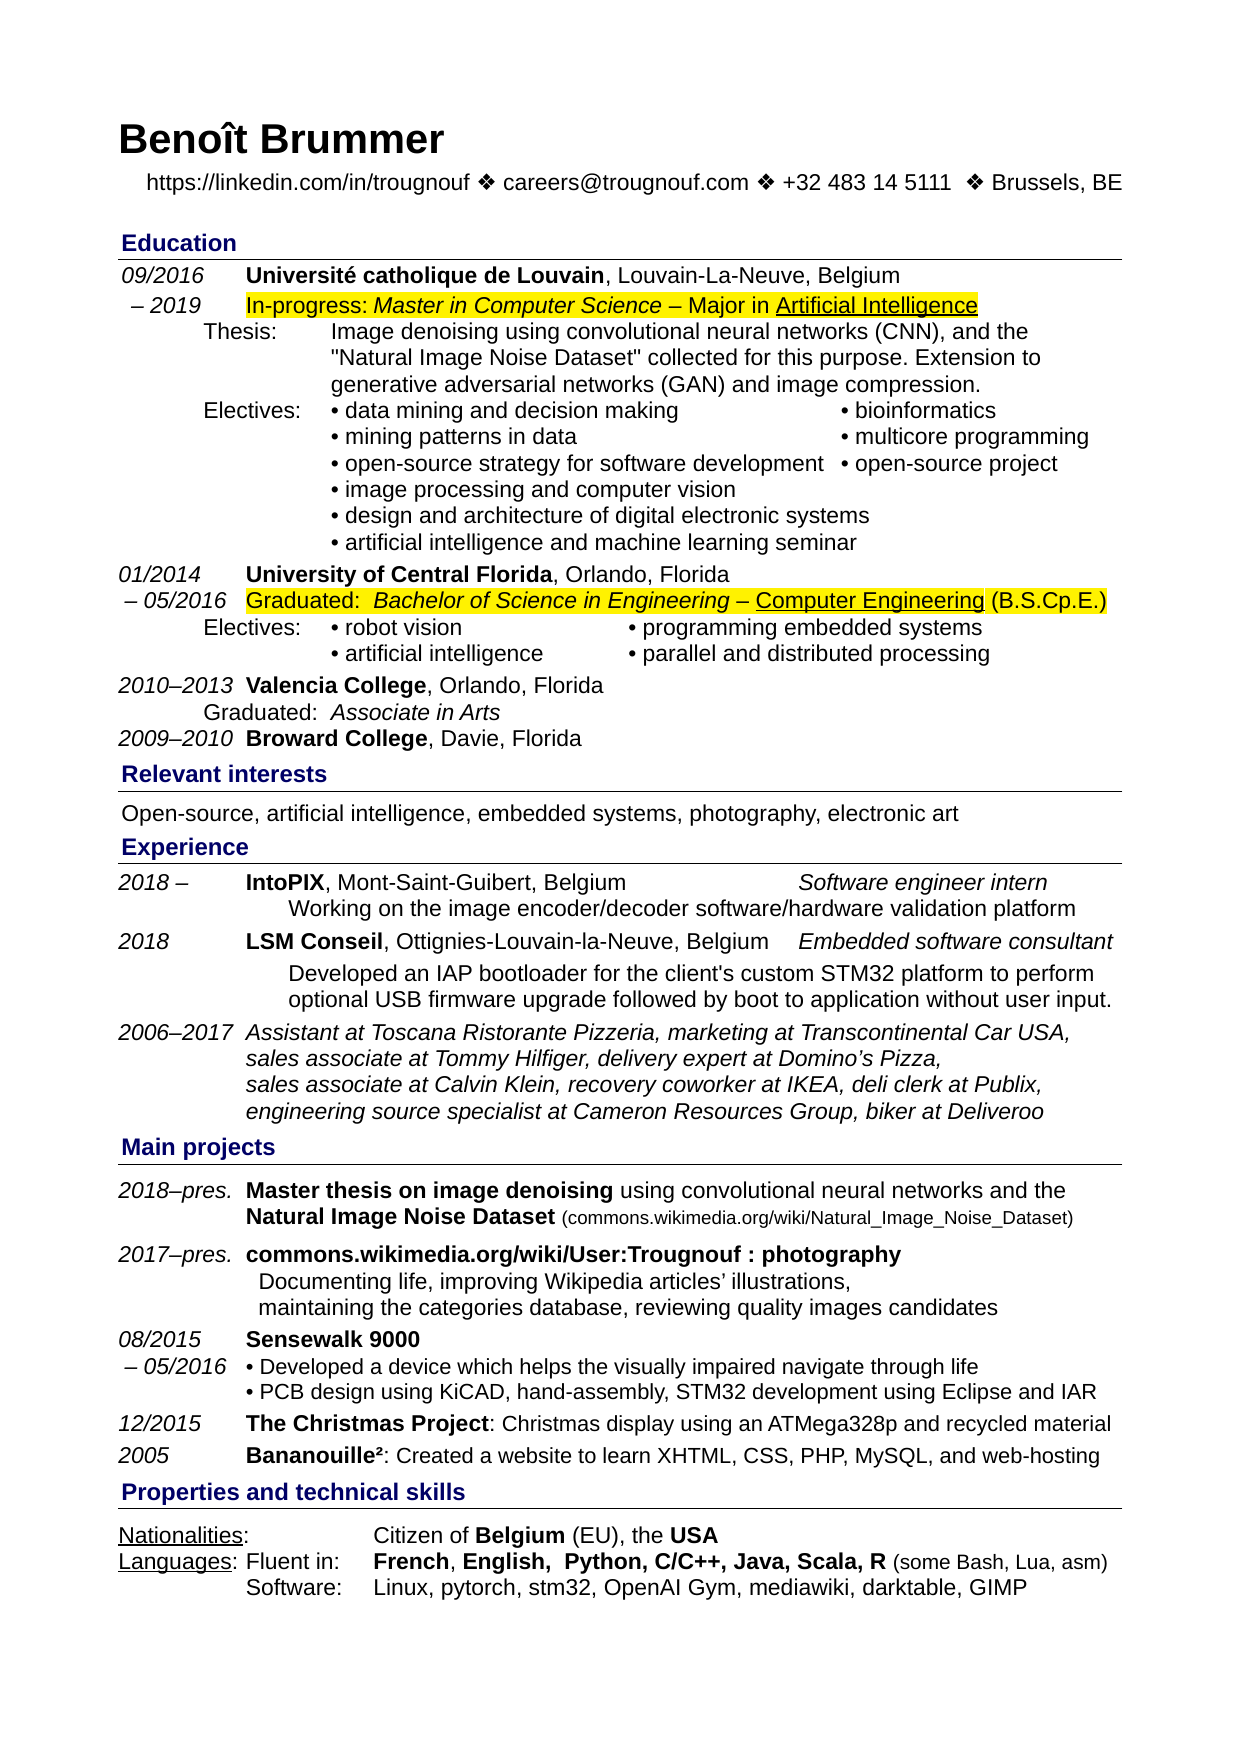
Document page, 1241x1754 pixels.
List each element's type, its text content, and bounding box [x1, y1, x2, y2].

text Electives: • data mining and decision making • bioinformatics • mining patterns in data • multicore programming • open-source strategy for software development • open-source project • image processing and computer vision • design and architecture of digital electronic systems • artificial intelligence and machine learning seminar [118, 397, 1122, 555]
text – 2019 In-progress: Master in Computer Science – Major in Artificial Intelligence [118, 292, 1122, 318]
text 2018 – IntoPIX, Mont-Saint-Guibert, Belgium Software engineer intern [118, 869, 1122, 895]
text Main projects [118, 1130, 1122, 1164]
text Languages: Fluent in: French, English, Python, C/C++, Java, Scala, R (some Bash, Lua, asm) Software: Linux, pytorch, stm32, OpenAI Gym, mediawiki, darktable, GIMP [118, 1548, 1122, 1601]
text Thesis: Image denoising using convolutional neural networks (CNN), and the "Natural Image Noise Dataset" collected for this purpose. Extension to generative adversarial networks (GAN) and image compression. [118, 318, 1122, 397]
text 2005 Bananouille²: Created a website to learn XHTML, CSS, PHP, MySQL, and web-hosting [118, 1442, 1122, 1469]
text 2018–pres. Master thesis on image denoising using convolutional neural networks and the Natural Image Noise Dataset (commons.wikimedia.org/wiki/Natural_Image_Noise_Dataset) [118, 1177, 1122, 1229]
text 01/2014 University of Central Florida, Orlando, Florida – 05/2016 Graduated: Bachelor of Science in Engineering – Computer Engineering (B.S.Cp.E.) Electives: • robot vision • programming embedded systems • artificial intelligence • parallel and distributed processing [118, 561, 1122, 666]
text Properties and technical skills [118, 1475, 1122, 1508]
text Developed an IAP bootloader for the client's custom STM32 platform to perform optional USB firmware upgrade followed by boot to application without user input. [118, 960, 1122, 1013]
text 2018 LSM Conseil, Ottignies-Louvain-la-Neuve, Belgium Embedded software consultant [118, 928, 1122, 954]
text Education [118, 225, 1122, 259]
text Open-source, artificial intelligence, embedded systems, photography, electronic art [118, 797, 1122, 826]
text 09/2016 Université catholique de Louvain, Louvain-La-Neuve, Belgium [118, 260, 1122, 292]
text 08/2015 Sensewalk 9000 [118, 1326, 1122, 1353]
text Relevant interests [118, 757, 1122, 791]
text 2009–2010 Broward College, Davie, Florida [118, 725, 1122, 751]
text • PCB design using KiCAD, hand-assembly, STM32 development using Eclipse and IAR [118, 1379, 1122, 1404]
text 2010–2013 Valencia College, Orlando, Florida Graduated: Associate in Arts [118, 672, 1122, 725]
text Experience [118, 829, 1122, 863]
text – 05/2016 • Developed a device which helps the visually impaired navigate through life [118, 1353, 1122, 1379]
text Nationalities: Citizen of Belgium (EU), the USA [118, 1522, 1122, 1548]
text 2006–2017 Assistant at Toscana Ristorante Pizzeria, marketing at Transcontinental Car USA, sales associate at Tommy Hilfiger, delivery expert at Domino’s Pizza, sales associate at Calvin Klein, recovery coworker at IKEA, deli clerk at Publix, engineering source specialist at Cameron Resources Group, biker at Deliveroo [118, 1019, 1122, 1124]
text Working on the image encoder/decoder software/hardware validation platform [118, 895, 1122, 922]
text 2017–pres. commons.wikimedia.org/wiki/User:Trougnouf : photography Documenting life, improving Wikipedia articles’ illustrations, maintaining the categories database, reviewing quality images candidates [118, 1241, 1122, 1320]
text 12/2015 The Christmas Project: Christmas display using an ATMega328p and recycled material [118, 1410, 1122, 1436]
